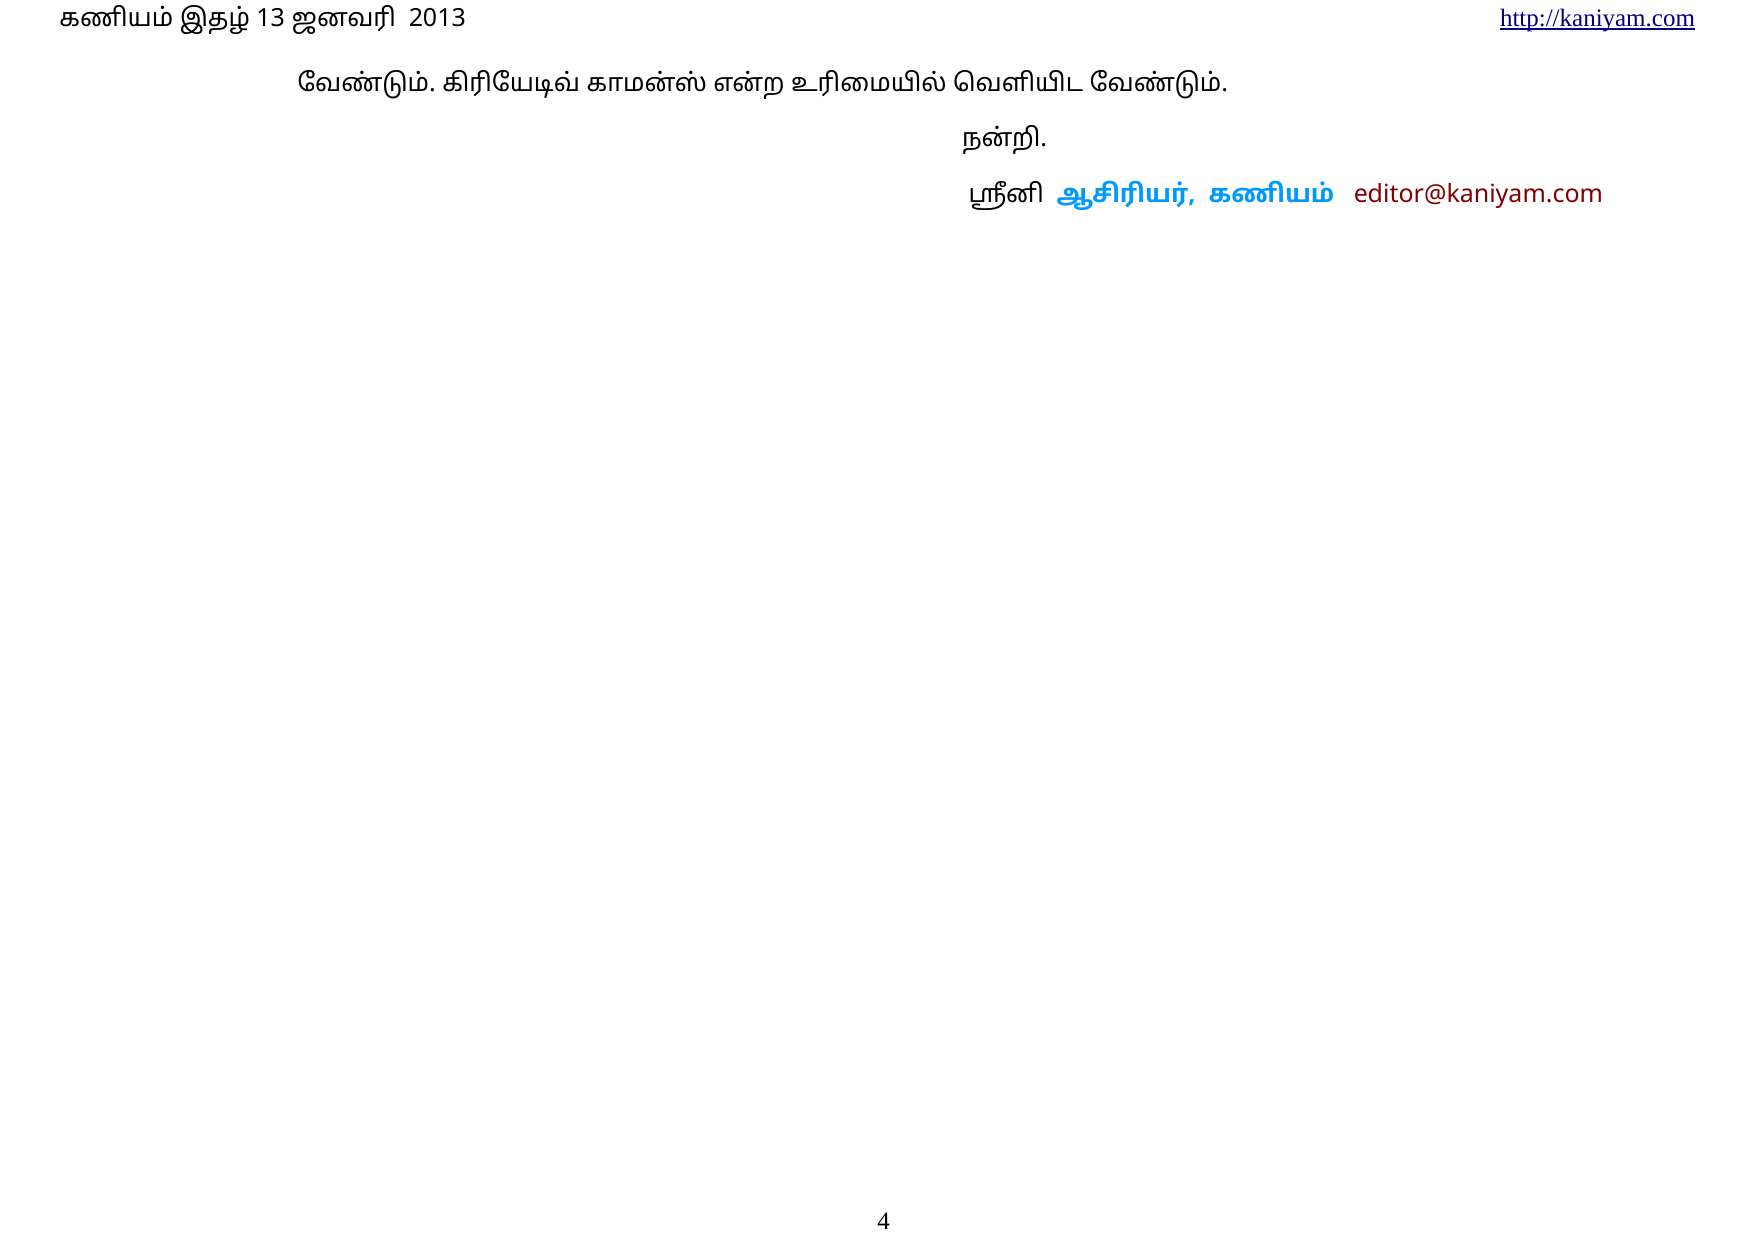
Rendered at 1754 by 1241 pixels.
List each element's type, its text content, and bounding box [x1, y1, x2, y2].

text வேண்டும். கிரியேடிவ் காமன்ஸ் என்ற உரிமையில் வெளியிட வேண்டும். [297, 64, 1695, 101]
text நன்றி. [297, 120, 1695, 157]
text ஸ்ரீனி ஆசிரியர், கணியம் editor@kaniyam.com [297, 175, 1695, 212]
